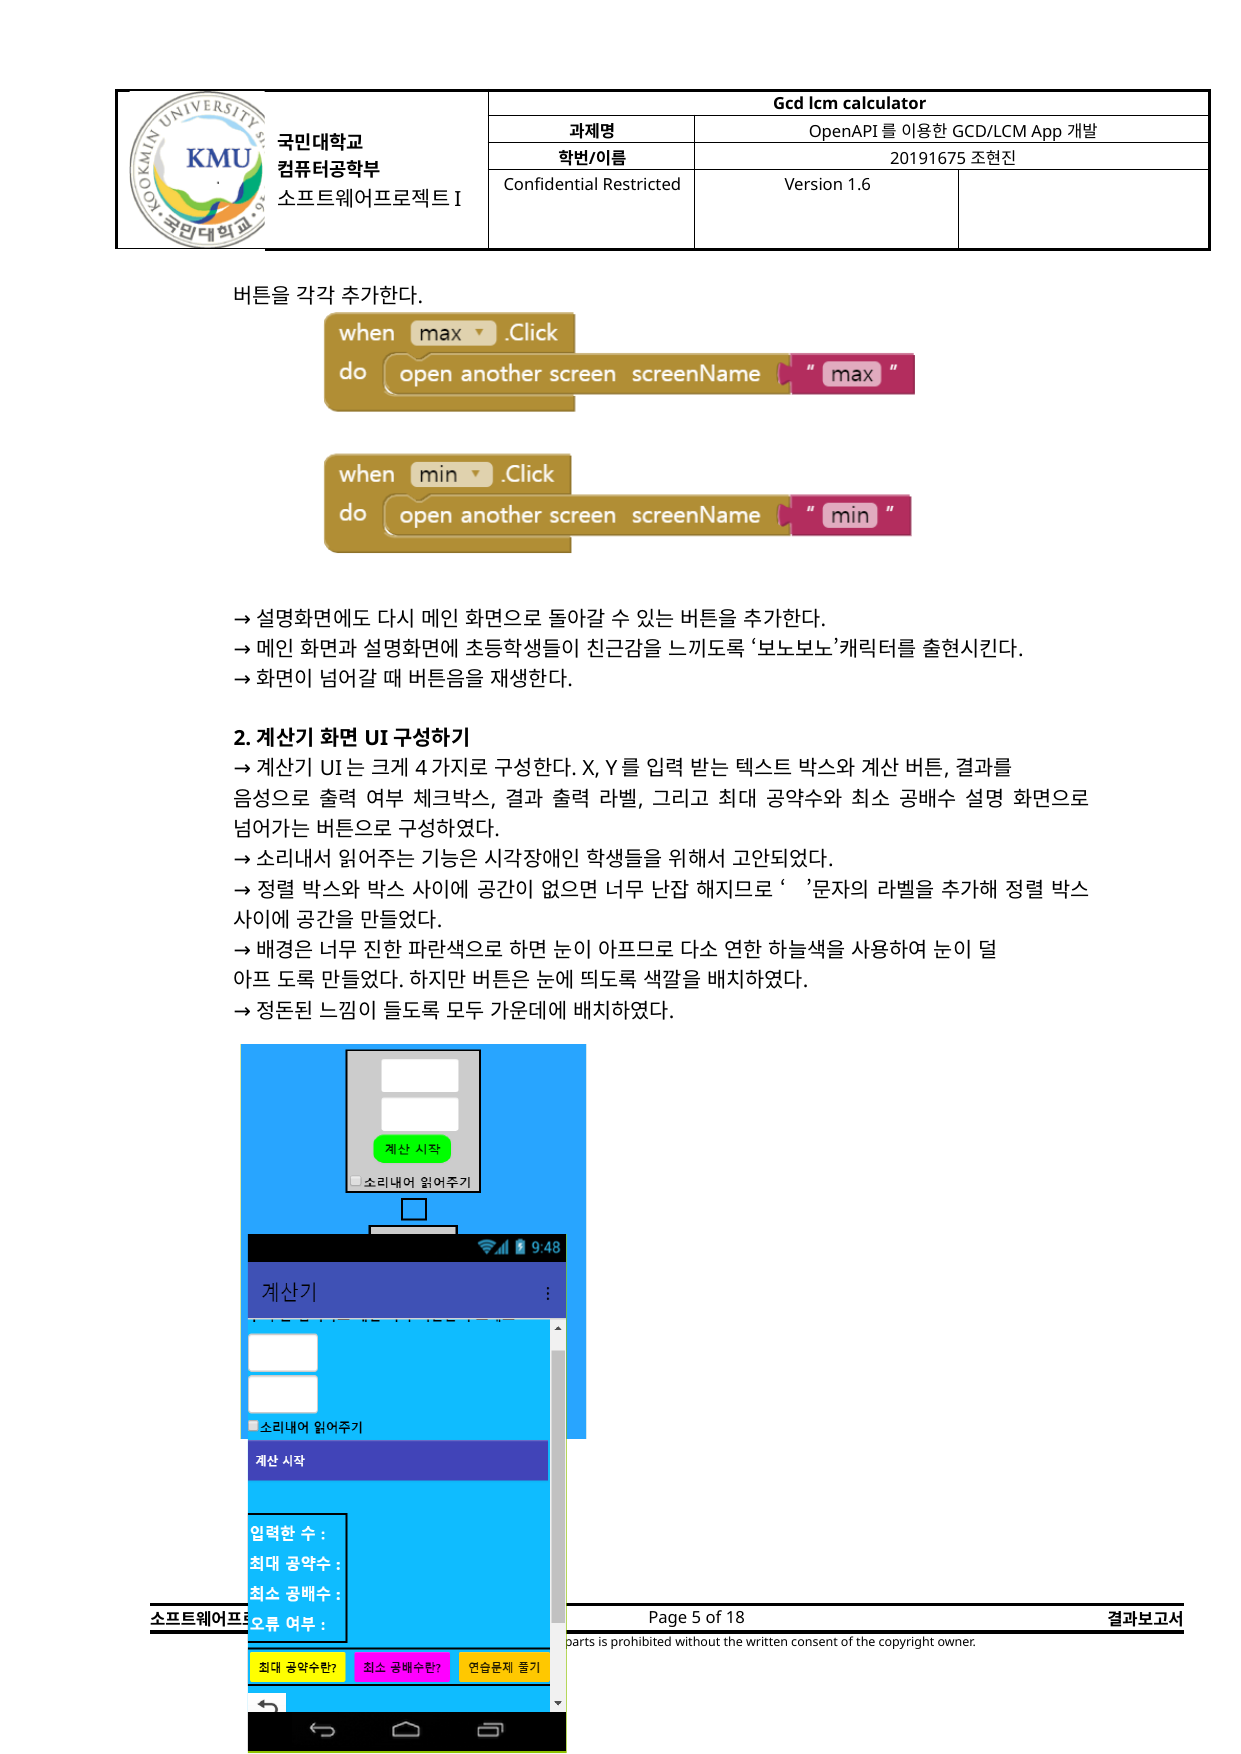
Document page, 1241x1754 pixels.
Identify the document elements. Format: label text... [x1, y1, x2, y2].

text → 정돈된 느낌이 들도록 모두 가운데에 배치하였다. [233, 994, 1090, 1024]
text → 설명화면에도 다시 메인 화면으로 돌아갈 수 있는 버튼을 추가한다. [233, 602, 1090, 632]
text 음성으로 출력 여부 체크박스, 결과 출력 라벨, 그리고 최대 공약수와 최소 공배수 설명 화면으로 넘어가는 버튼으로 구성하였다. [233, 782, 1090, 842]
text 버튼을 각각 추가한다. [233, 279, 1090, 310]
text 2. 계산기 화면 UI 구성하기 [233, 721, 1090, 752]
text → 메인 화면과 설명화면에 초등학생들이 친근감을 느끼도록 ‘보노보노’캐릭터를 출현시킨다. [233, 632, 1090, 662]
text → 소리내서 읽어주는 기능은 시각장애인 학생들을 위해서 고안되었다. [233, 842, 1090, 873]
text → 정렬 박스와 박스 사이에 공간이 없으면 너무 난잡 해지므로 ‘ ’문자의 라벨을 추가해 정렬 박스 사이에 공간을 만들었다. [233, 873, 1090, 933]
text → 배경은 너무 진한 파란색으로 하면 눈이 아프므로 다소 연한 하늘색을 사용하여 눈이 덜 [233, 933, 1090, 964]
text → 계산기 UI는 크게 4가지로 구성한다. X, Y를 입력 받는 텍스트 박스와 계산 버튼, 결과를 [233, 752, 1090, 782]
text → 화면이 넘어갈 때 버튼음을 재생한다. [233, 662, 1090, 693]
text 아프 도록 만들었다. 하지만 버튼은 눈에 띄도록 색깔을 배치하였다. [233, 964, 1090, 994]
